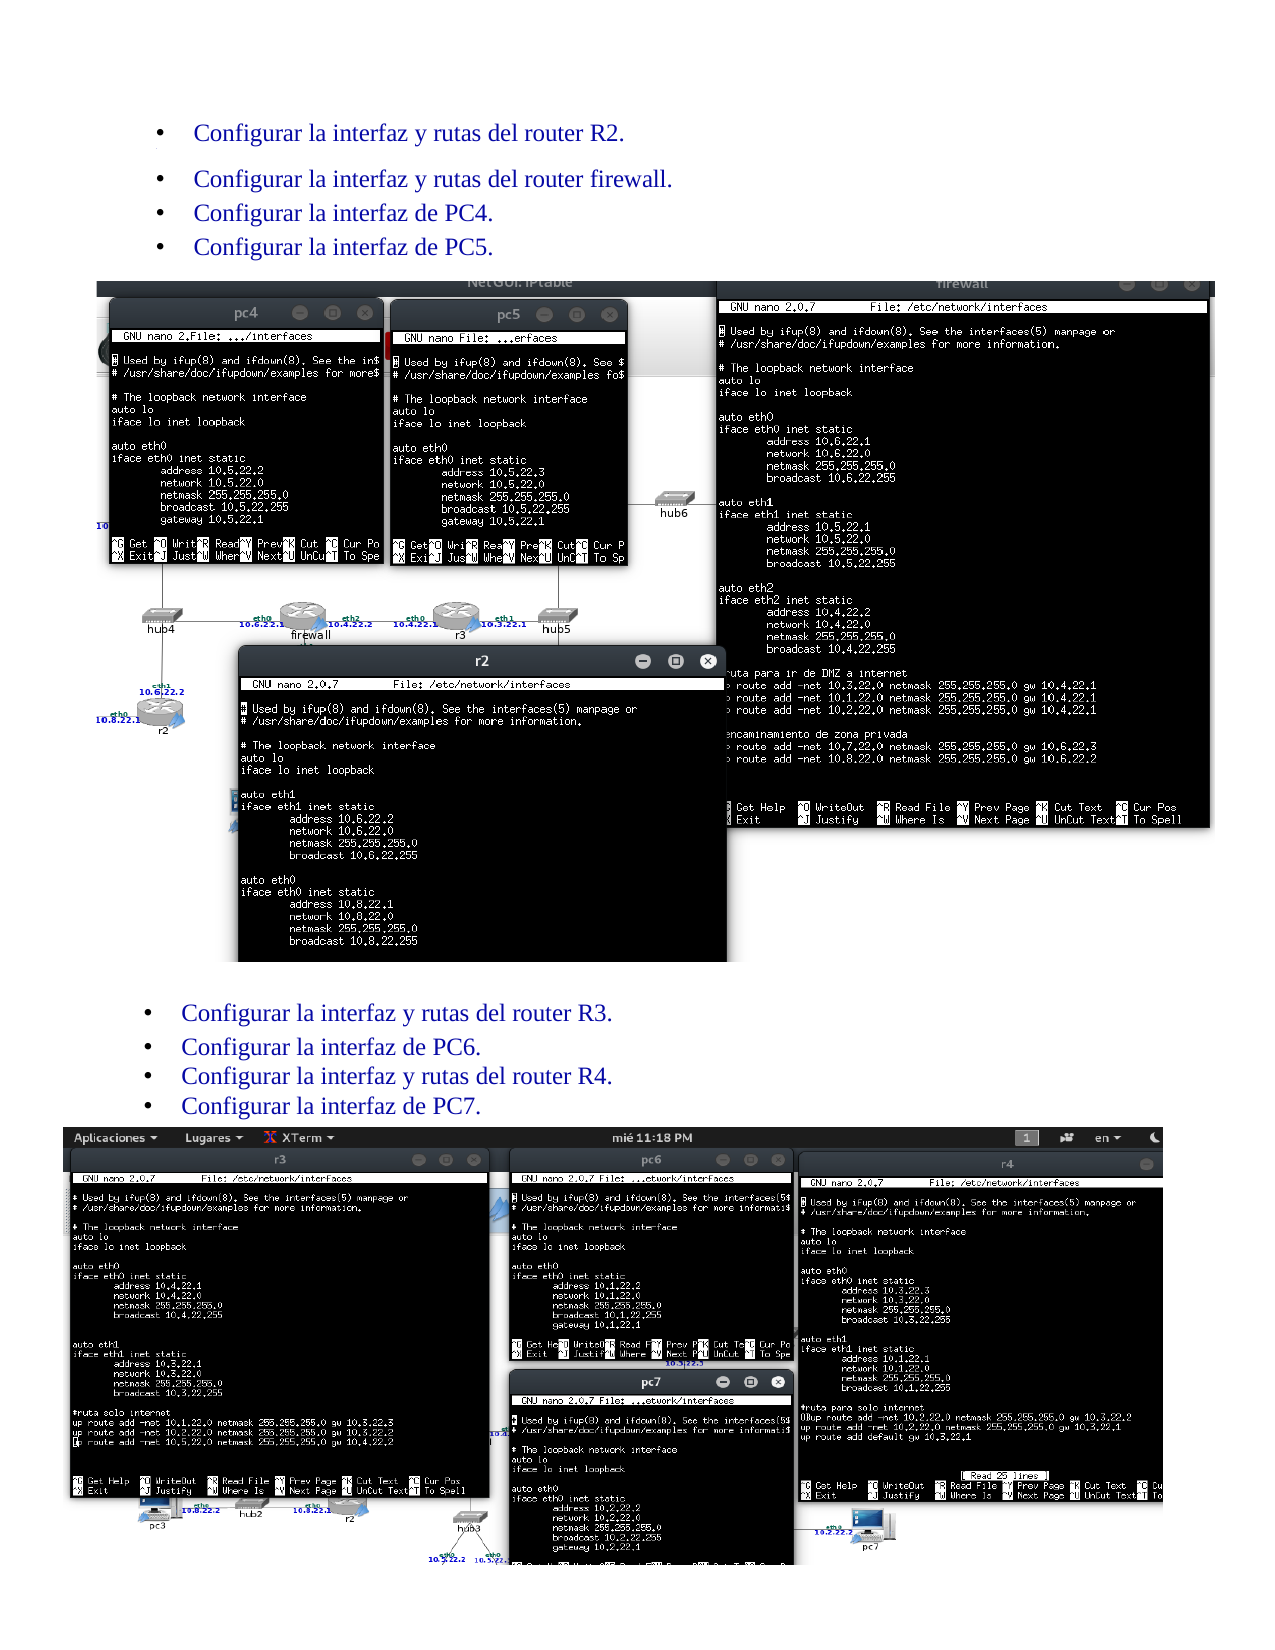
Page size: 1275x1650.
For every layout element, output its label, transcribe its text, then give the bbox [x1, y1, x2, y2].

list Configurar la interfaz y rutas del router firewall. [156, 164, 1096, 193]
list Configurar la interfaz y rutas del router R2. [156, 118, 1096, 147]
list Configurar la interfaz de PC6. [144, 1032, 1096, 1061]
list Configurar la interfaz de PC4. [156, 198, 1096, 227]
list Configurar la interfaz y rutas del router R3. [144, 998, 1096, 1026]
list Configurar la interfaz y rutas del router R4. [144, 1061, 1096, 1090]
list Configurar la interfaz de PC7. [144, 1091, 1096, 1120]
picture [63, 1127, 1163, 1565]
list Configurar la interfaz de PC5. [156, 232, 1096, 261]
picture [96, 281, 1215, 962]
